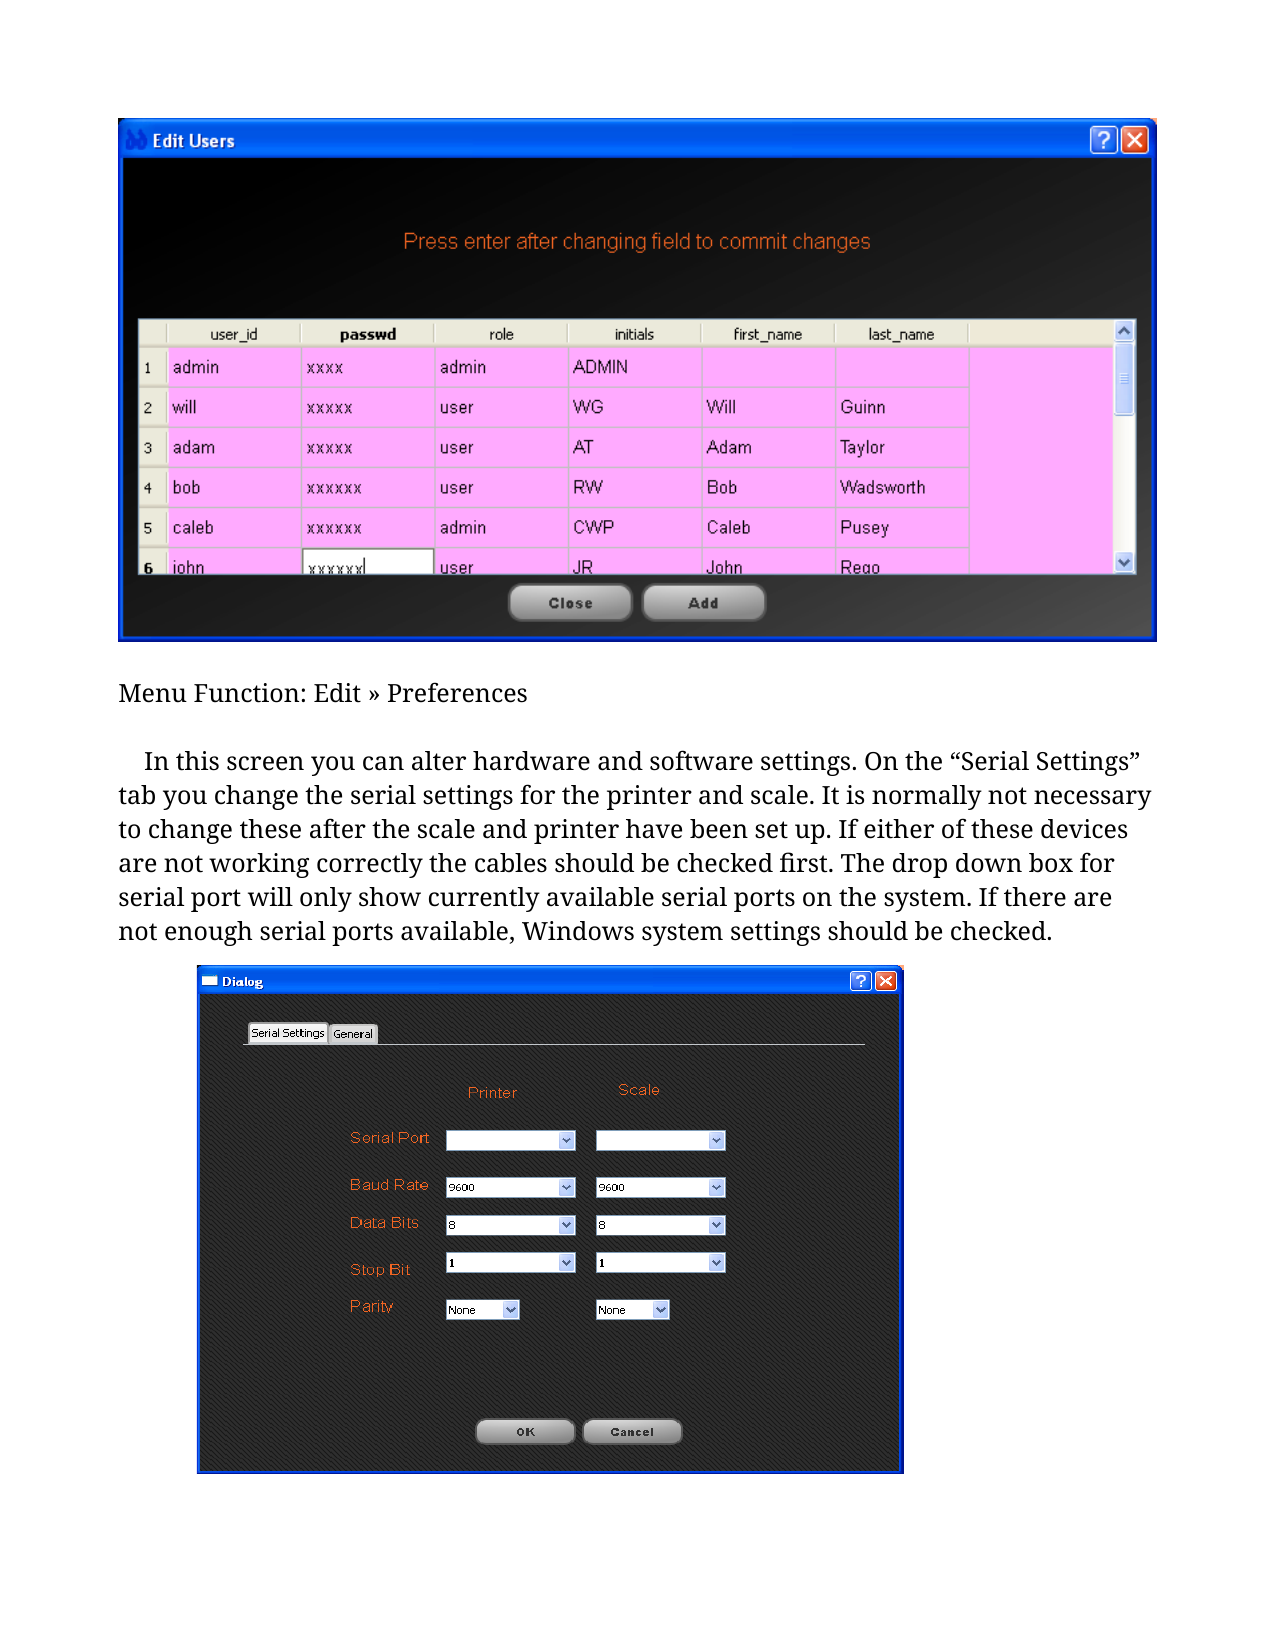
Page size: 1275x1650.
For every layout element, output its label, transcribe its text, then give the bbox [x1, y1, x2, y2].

picture [196, 965, 904, 1474]
text In this screen you can alter hardware and software settings. On the “Serial Settings” tab you change the serial settings for the printer and scale. It is normally not necessary to change these after the scale and printer have been set up. If either of these devices are not working correctly the cables should be checked first. The drop down box for serial port will only show currently available serial ports on the system. If there are not enough serial ports available, Windows system settings should be checked. [118, 744, 1157, 948]
picture [118, 118, 1157, 642]
text Menu Function: Edit » Preferences [118, 676, 1157, 709]
